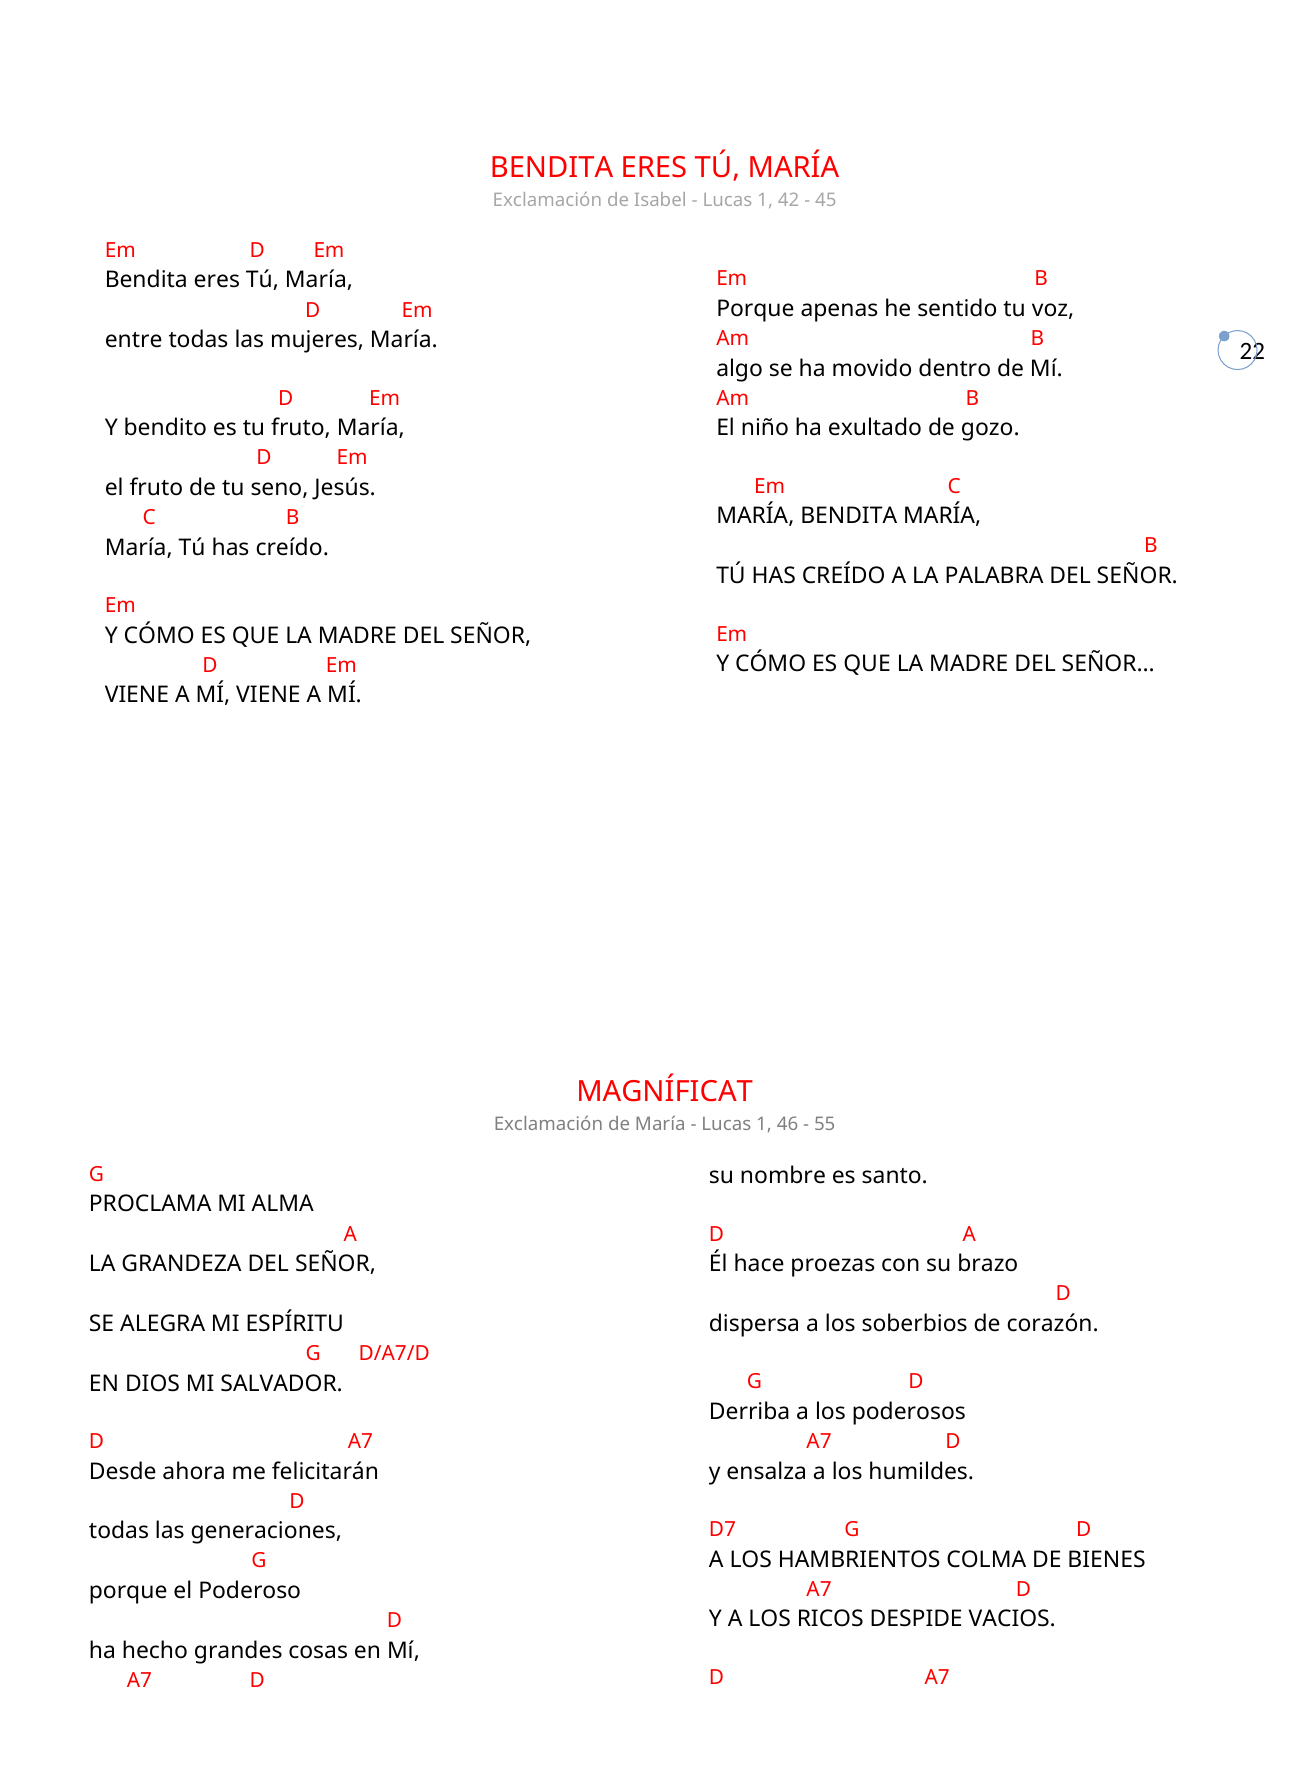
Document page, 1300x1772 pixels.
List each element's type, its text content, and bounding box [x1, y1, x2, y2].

text A [89, 1219, 620, 1247]
text Em C [716, 471, 1224, 499]
text A7 D [89, 1665, 620, 1693]
text D A7 [709, 1662, 1240, 1691]
text D [89, 1486, 620, 1514]
text G [89, 1159, 620, 1187]
text G [89, 1546, 620, 1574]
text SE ALEGRA MI ESPÍRITU [89, 1307, 620, 1338]
text Porque apenas he sentido tu voz, [716, 292, 1224, 323]
text A7 D [709, 1574, 1240, 1602]
text porque el Poderoso [89, 1574, 620, 1605]
text C B [104, 502, 613, 531]
text Bendita eres Tú, María, [104, 263, 613, 295]
text B [716, 531, 1224, 559]
text Y CÓMO ES QUE LA MADRE DEL SEÑOR… [716, 647, 1224, 678]
text Em B [716, 263, 1224, 292]
text Exclamación de María - Lucas 1, 46 - 55 [104, 1110, 1224, 1135]
text D Em [104, 383, 613, 411]
text EN DIOS MI SALVADOR. [89, 1366, 620, 1398]
text dispersa a los soberbios de corazón. [709, 1307, 1240, 1338]
text Derriba a los poderosos [709, 1395, 1240, 1426]
text Am B [716, 323, 1224, 352]
text D Em [104, 650, 613, 678]
text D Em [104, 442, 613, 471]
text BENDITA ERES TÚ, MARÍA [104, 146, 1224, 186]
text D Em [104, 295, 613, 323]
text D [709, 1278, 1240, 1307]
text G D/A7/D [89, 1338, 620, 1366]
text A7 D [709, 1426, 1240, 1454]
text Él hace proezas con su brazo [709, 1247, 1240, 1278]
text Desde ahora me felicitarán [89, 1454, 620, 1486]
text su nombre es santo. [709, 1159, 1240, 1190]
text D A7 [89, 1426, 620, 1454]
text MAGNÍFICAT [104, 1070, 1224, 1110]
text el fruto de tu seno, Jesús. [104, 471, 613, 502]
text Em D Em [104, 235, 613, 263]
text A LOS HAMBRIENTOS COLMA DE BIENES [709, 1543, 1240, 1574]
text Y CÓMO ES QUE LA MADRE DEL SEÑOR, [104, 619, 613, 650]
text VIENE A MÍ, VIENE A MÍ. [104, 678, 613, 710]
text algo se ha movido dentro de Mí. [716, 352, 1224, 383]
text LA GRANDEZA DEL SEÑOR, [89, 1247, 620, 1278]
text El niño ha exultado de gozo. [716, 411, 1224, 442]
text TÚ HAS CREÍDO A LA PALABRA DEL SEÑOR. [716, 559, 1224, 590]
text MARÍA, BENDITA MARÍA, [716, 499, 1224, 531]
text y ensalza a los humildes. [709, 1454, 1240, 1486]
text Em [104, 590, 613, 619]
text Exclamación de Isabel - Lucas 1, 42 - 45 [104, 186, 1224, 211]
text María, Tú has creído. [104, 531, 613, 562]
text ha hecho grandes cosas en Mí, [89, 1634, 620, 1665]
text Em [716, 619, 1224, 647]
text Am B [716, 383, 1224, 411]
text entre todas las mujeres, María. [104, 323, 613, 354]
text D7 G D [709, 1514, 1240, 1543]
text D A [709, 1219, 1240, 1247]
text Y bendito es tu fruto, María, [104, 411, 613, 442]
text G D [709, 1366, 1240, 1395]
text todas las generaciones, [89, 1514, 620, 1546]
text PROCLAMA MI ALMA [89, 1187, 620, 1219]
text D [89, 1605, 620, 1634]
text Y A LOS RICOS DESPIDE VACIOS. [709, 1602, 1240, 1634]
